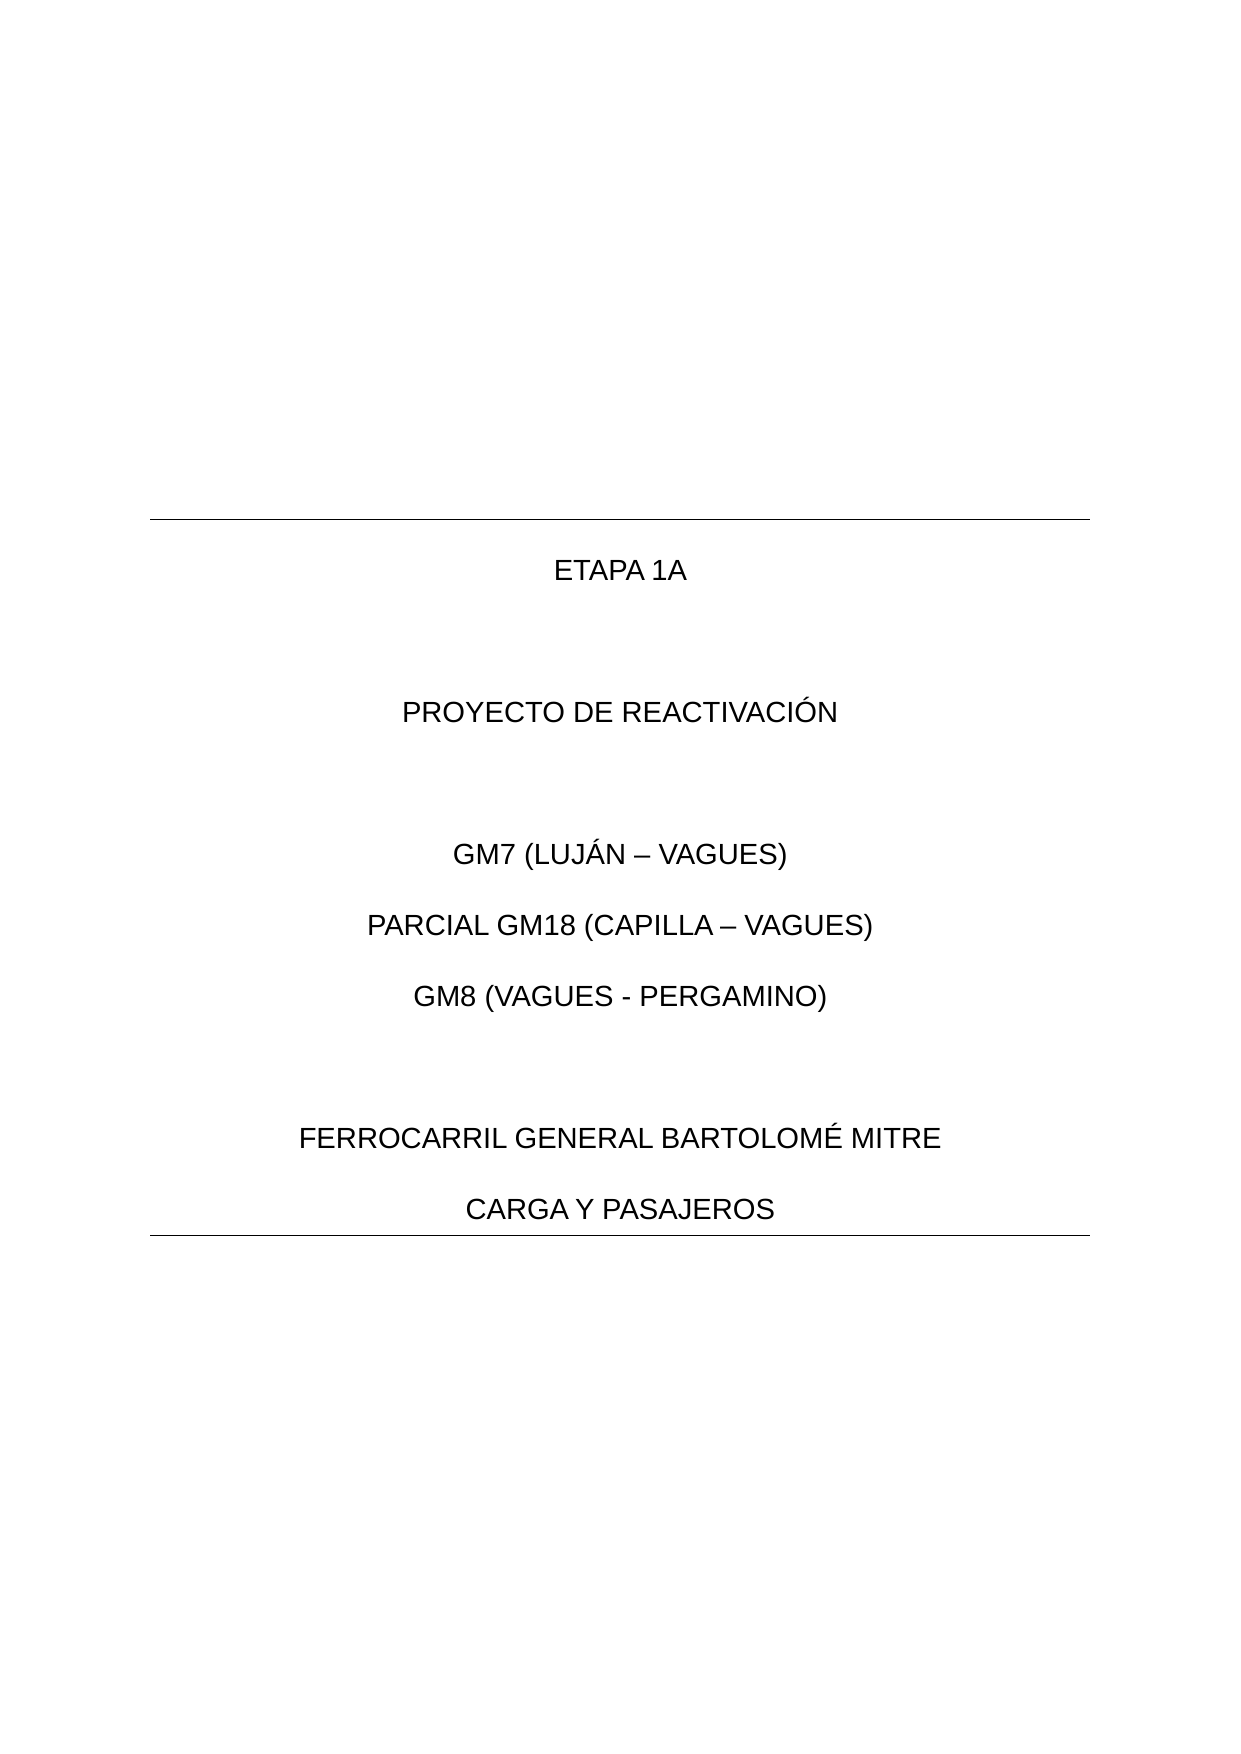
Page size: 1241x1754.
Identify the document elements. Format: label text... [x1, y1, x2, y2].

subtitle GM7 (LUJÁN – VAGUES) [159, 837, 1081, 871]
subtitle PROYECTO DE REACTIVACIÓN [159, 695, 1081, 729]
subtitle CARGA Y PASAJEROS [159, 1192, 1081, 1226]
subtitle GM8 (VAGUES - PERGAMINO) [159, 979, 1081, 1013]
subtitle ETAPA 1A [159, 553, 1081, 587]
subtitle FERROCARRIL GENERAL BARTOLOMÉ MITRE [159, 1121, 1081, 1155]
subtitle PARCIAL GM18 (CAPILLA – VAGUES) [159, 908, 1081, 942]
